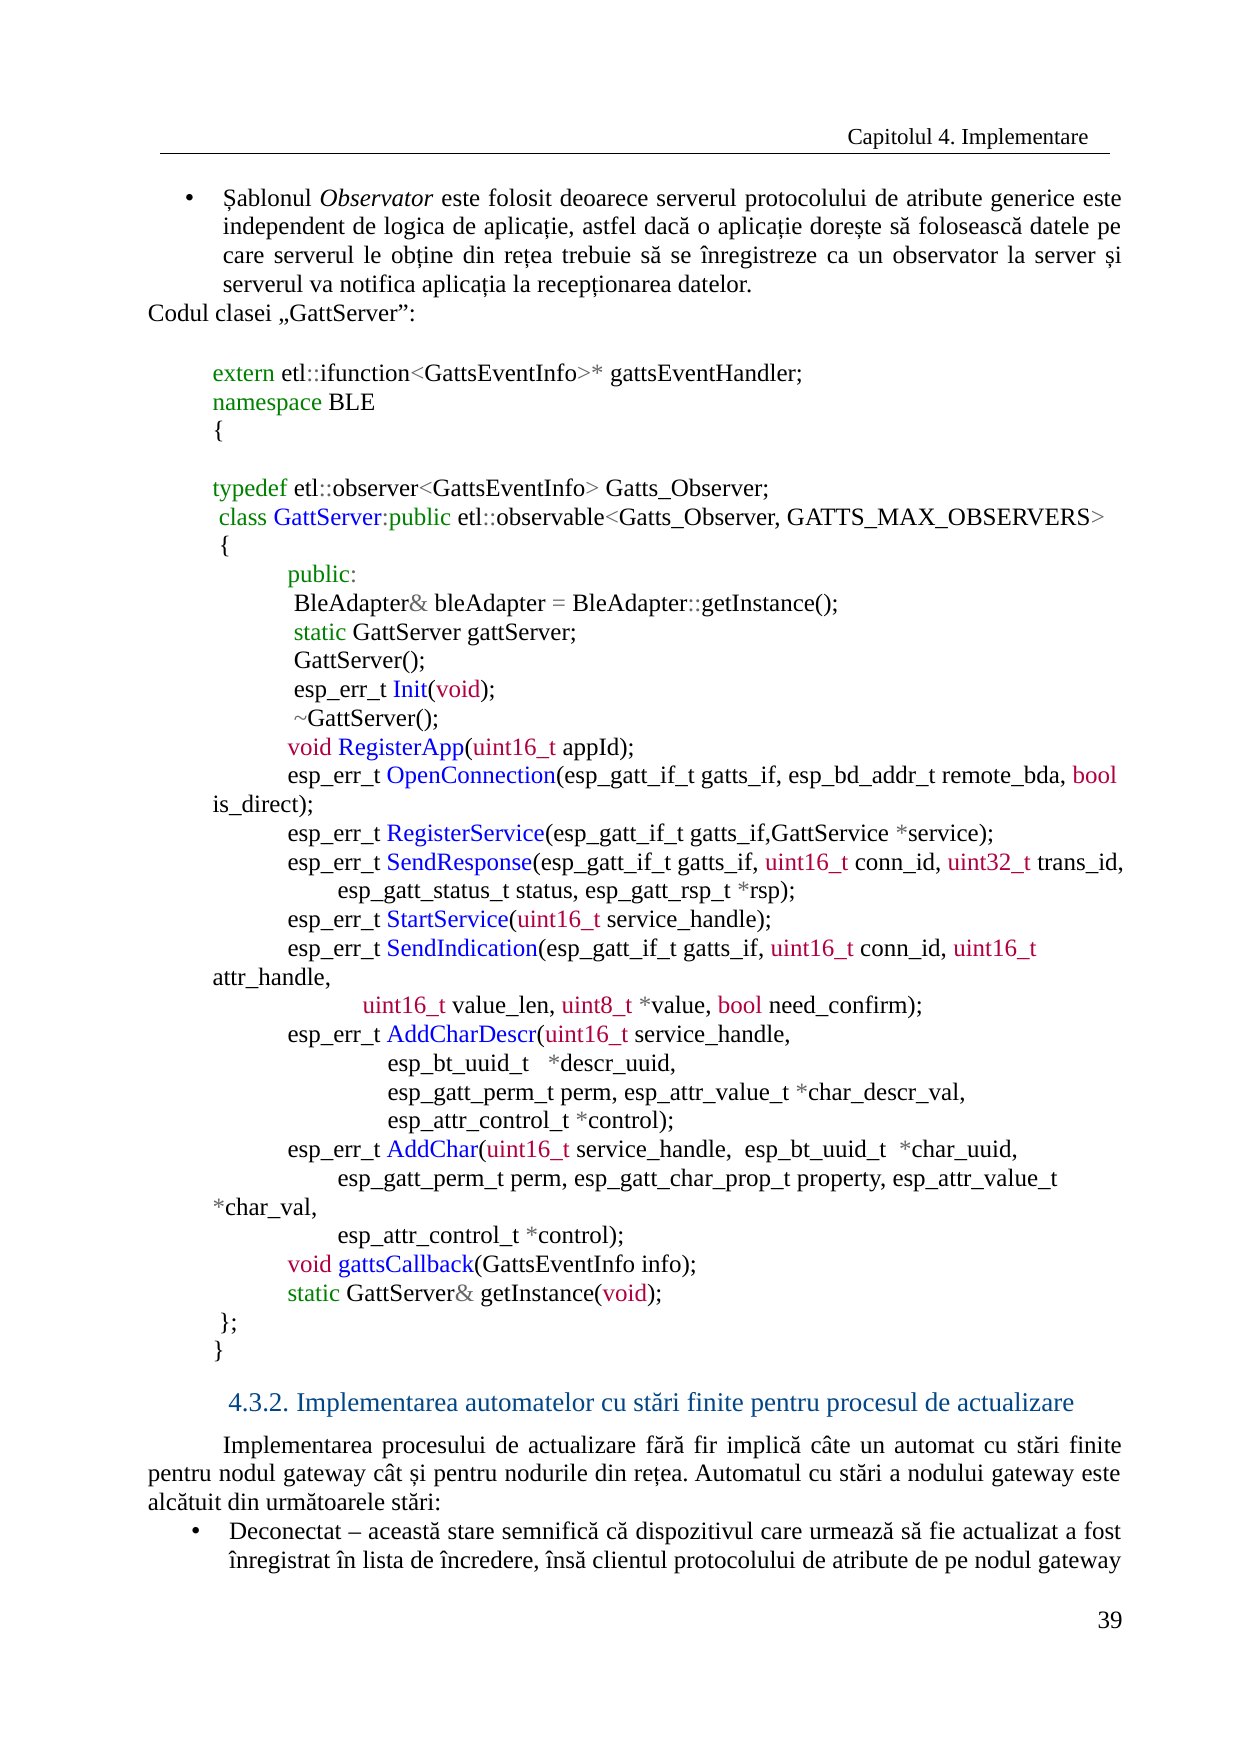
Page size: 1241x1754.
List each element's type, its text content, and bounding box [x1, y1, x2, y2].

list Deconectat – această stare semnifică că dispozitivul care urmează să fie actualizat a fost înregistrat în lista de încredere, însă clientul protocolului de atribute de pe nodul gateway [191, 1516, 1122, 1573]
text Codul clasei „GattServer”: [148, 298, 1122, 326]
text Implementarea procesului de actualizare fără fir implică câte un automat cu stări finite pentru nodul gateway cât și pentru nodurile din rețea. Automatul cu stări a nodului gateway este alcătuit din următoarele stări: [148, 1430, 1122, 1516]
list Șablonul Observator este folosit deoarece serverul protocolului de atribute generice este independent de logica de aplicație, astfel dacă o aplicație dorește să folosească datele pe care serverul le obține din rețea trebuie să se înregistreze ca un observator la server și serverul va notifica aplicația la recepționarea datelor. [185, 183, 1122, 298]
subtitle Implementarea automatelor cu stări finite pentru procesul de actualizare [221, 1386, 1122, 1417]
